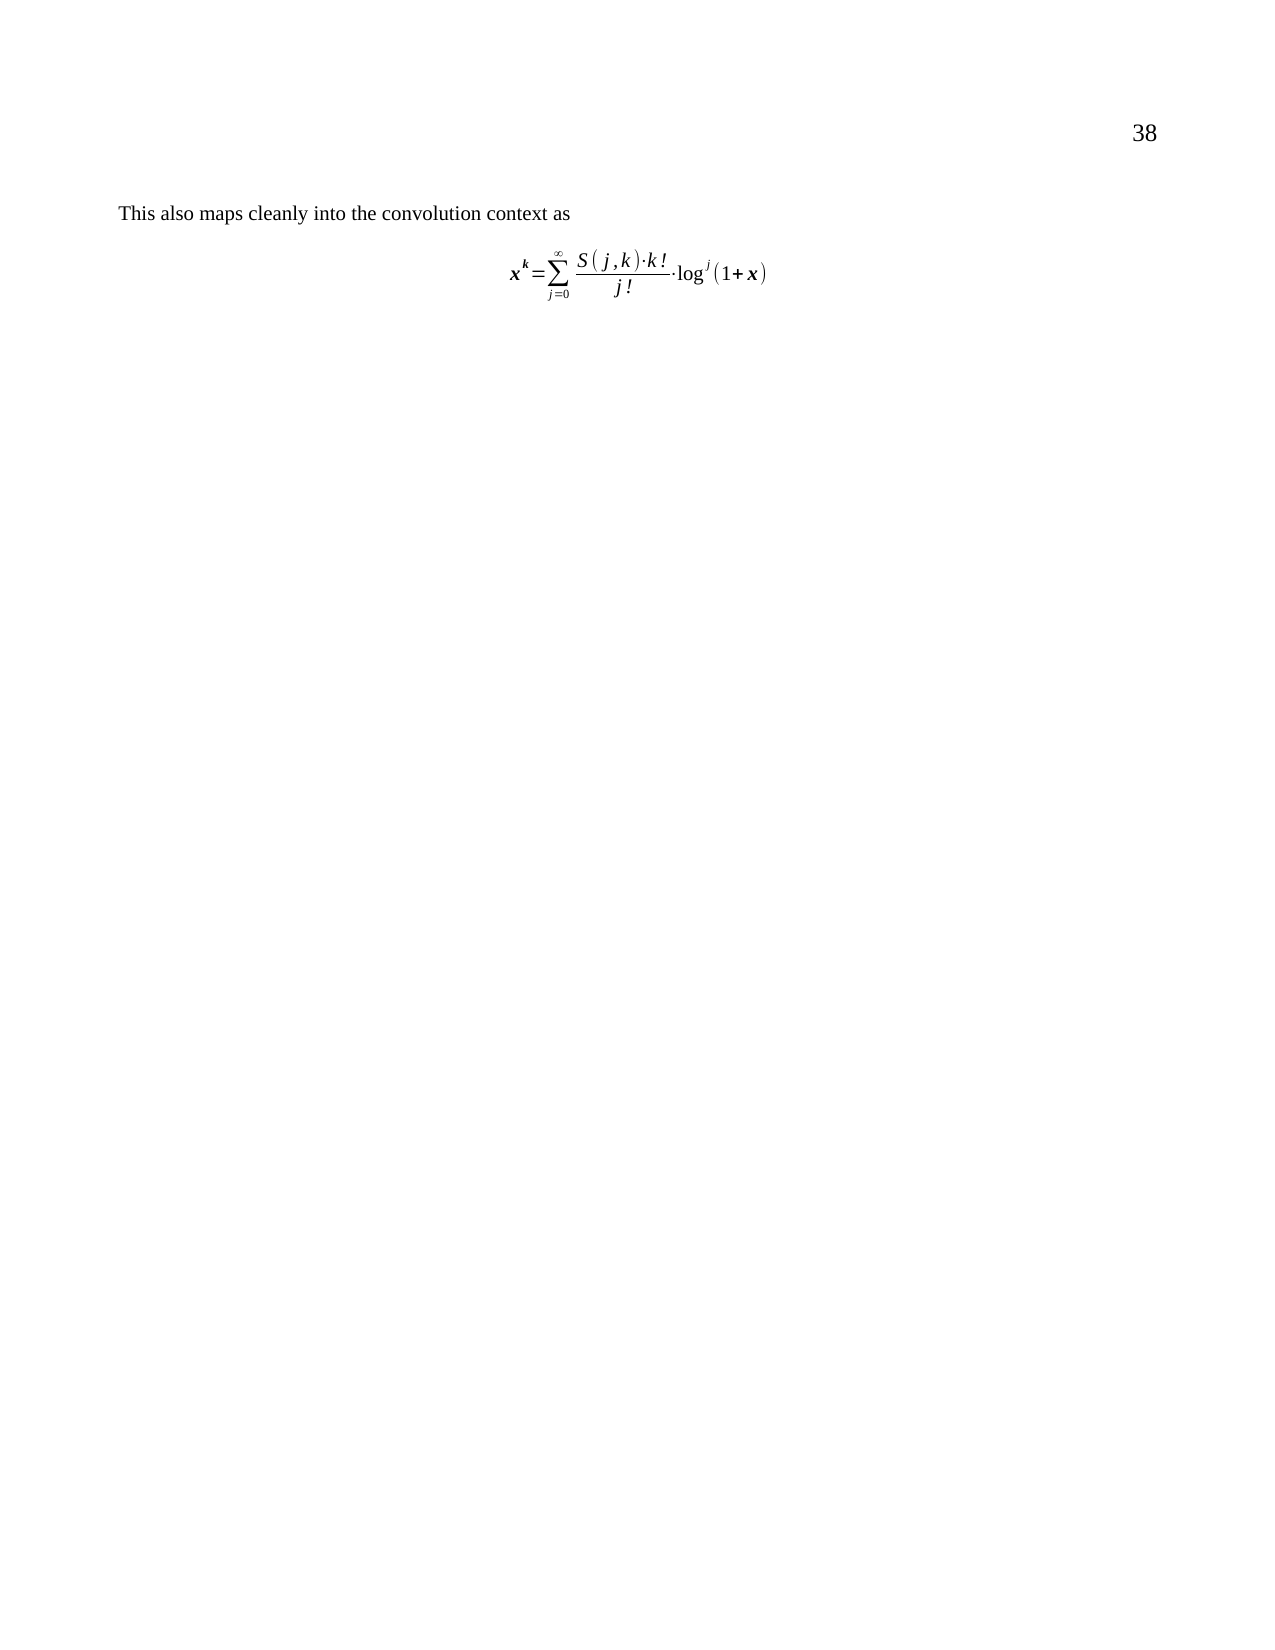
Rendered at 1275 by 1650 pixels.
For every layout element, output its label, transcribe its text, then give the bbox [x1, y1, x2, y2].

text This also maps cleanly into the convolution context as [118, 200, 1157, 224]
